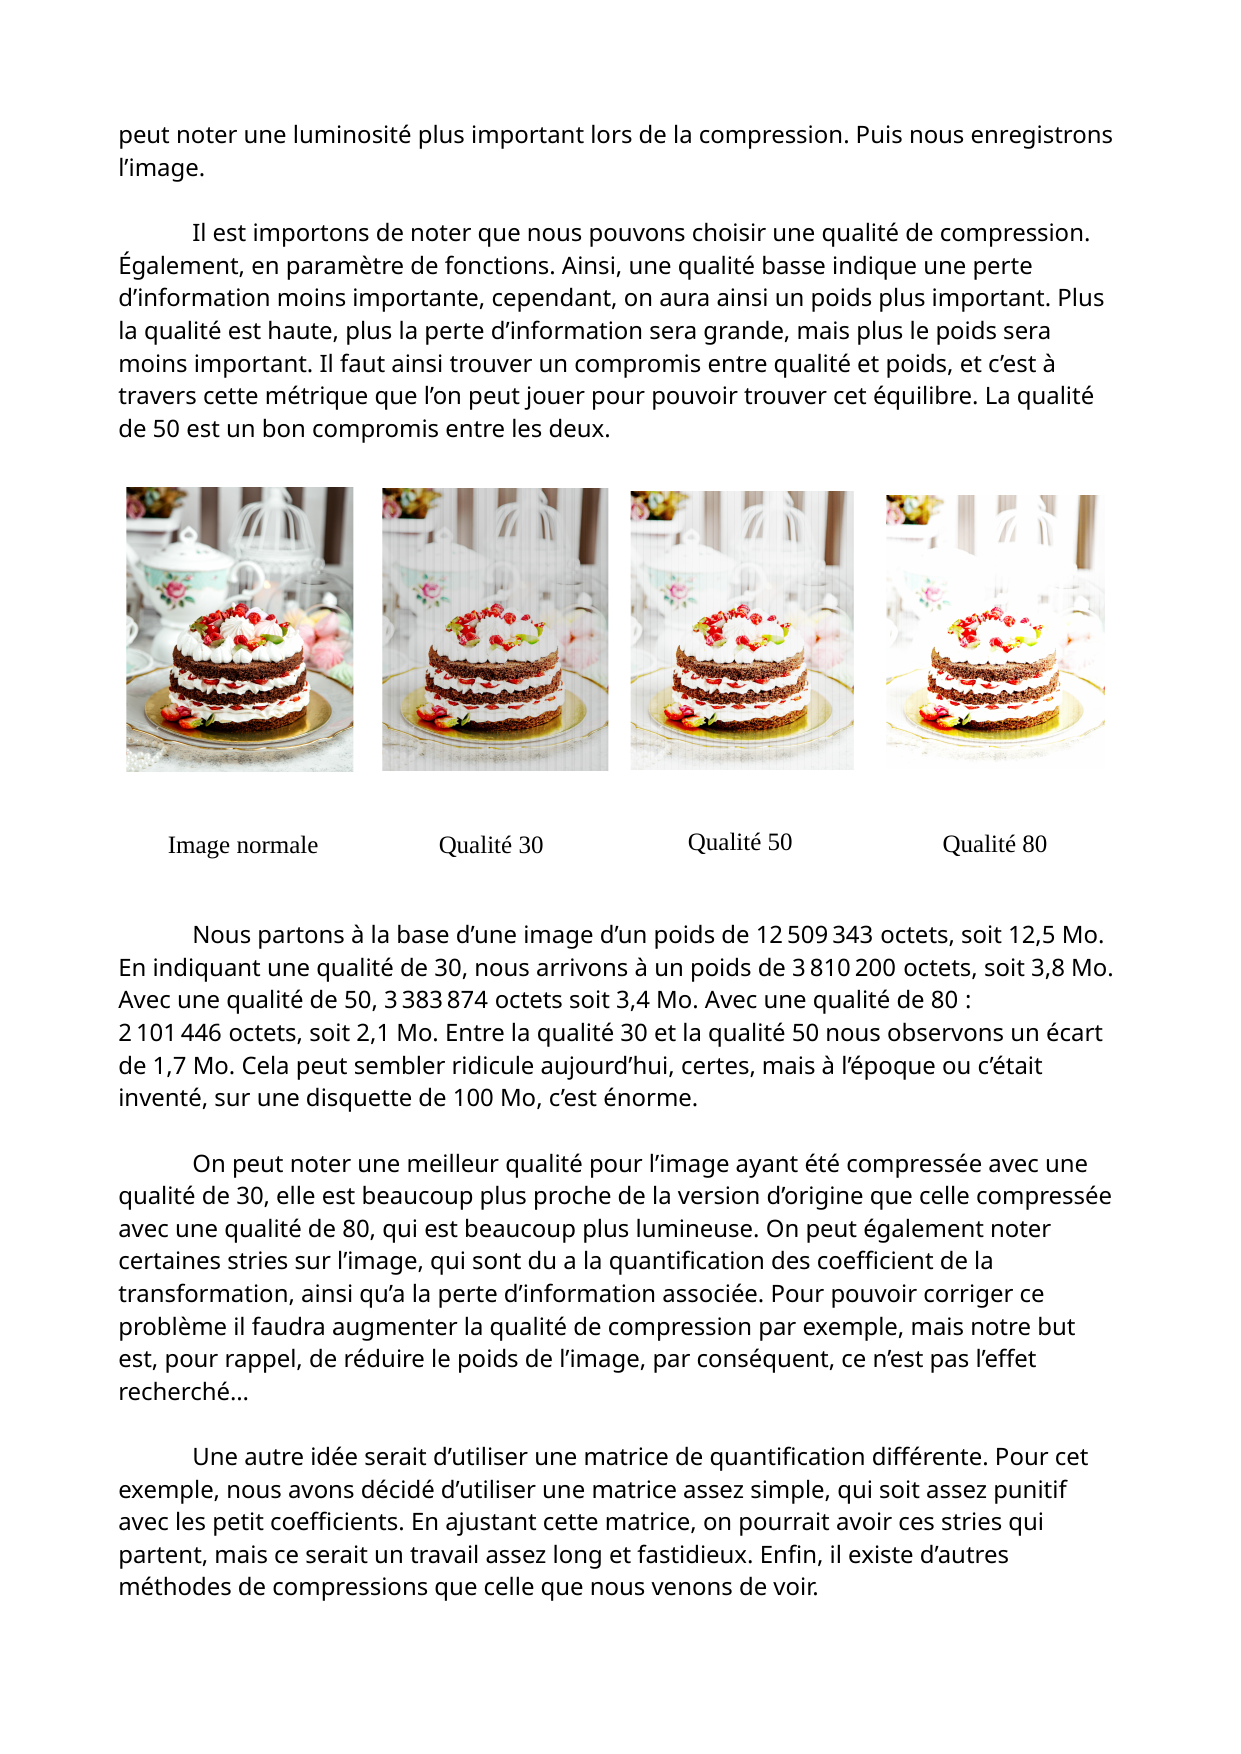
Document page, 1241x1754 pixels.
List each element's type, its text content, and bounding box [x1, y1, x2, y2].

picture [126, 487, 354, 772]
picture [382, 488, 609, 771]
text On peut noter une meilleur qualité pour l’image ayant été compressée avec une qualité de 30, elle est beaucoup plus proche de la version d’origine que celle compressée avec une qualité de 80, qui est beaucoup plus lumineuse. On peut également noter certaines stries sur l’image, qui sont du a la quantification des coefficient de la transformation, ainsi qu’a la perte d’information associée. Pour pouvoir corriger ce problème il faudra augmenter la qualité de compression par exemple, mais notre but est, pour rappel, de réduire le poids de l’image, par conséquent, ce n’est pas l’effet recherché… [118, 1146, 1122, 1407]
picture [630, 491, 854, 770]
text Il est importons de noter que nous pouvons choisir une qualité de compression. Également, en paramètre de fonctions. Ainsi, une qualité basse indique une perte d’information moins importante, cependant, on aura ainsi un poids plus important. Plus la qualité est haute, plus la perte d’information sera grande, mais plus le poids sera moins important. Il faut ainsi trouver un compromis entre qualité et poids, et c’est à travers cette métrique que l’on peut jouer pour pouvoir trouver cet équilibre. La qualité de 50 est un bon compromis entre les deux. [118, 216, 1122, 444]
text peut noter une luminosité plus important lors de la compression. Puis nous enregistrons l’image. [118, 118, 1122, 183]
text Nous partons à la base d’une image d’un poids de 12 509 343 octets, soit 12,5 Mo. En indiquant une qualité de 30, nous arrivons à un poids de 3 810 200 octets, soit 3,8 Mo. Avec une qualité de 50, 3 383 874 octets soit 3,4 Mo. Avec une qualité de 80 : 2 101 446 octets, soit 2,1 Mo. Entre la qualité 30 et la qualité 50 nous observons un écart de 1,7 Mo. Cela peut sembler ridicule aujourd’hui, certes, mais à l’époque ou c’était inventé, sur une disquette de 100 Mo, c’est énorme. [118, 918, 1122, 1114]
text Une autre idée serait d’utiliser une matrice de quantification différente. Pour cet exemple, nous avons décidé d’utiliser une matrice assez simple, qui soit assez punitif avec les petit coefficients. En ajustant cette matrice, on pourrait avoir ces stries qui partent, mais ce serait un travail assez long et fastidieux. Enfin, il existe d’autres méthodes de compressions que celle que nous venons de voir. [118, 1440, 1122, 1603]
picture [886, 495, 1105, 769]
